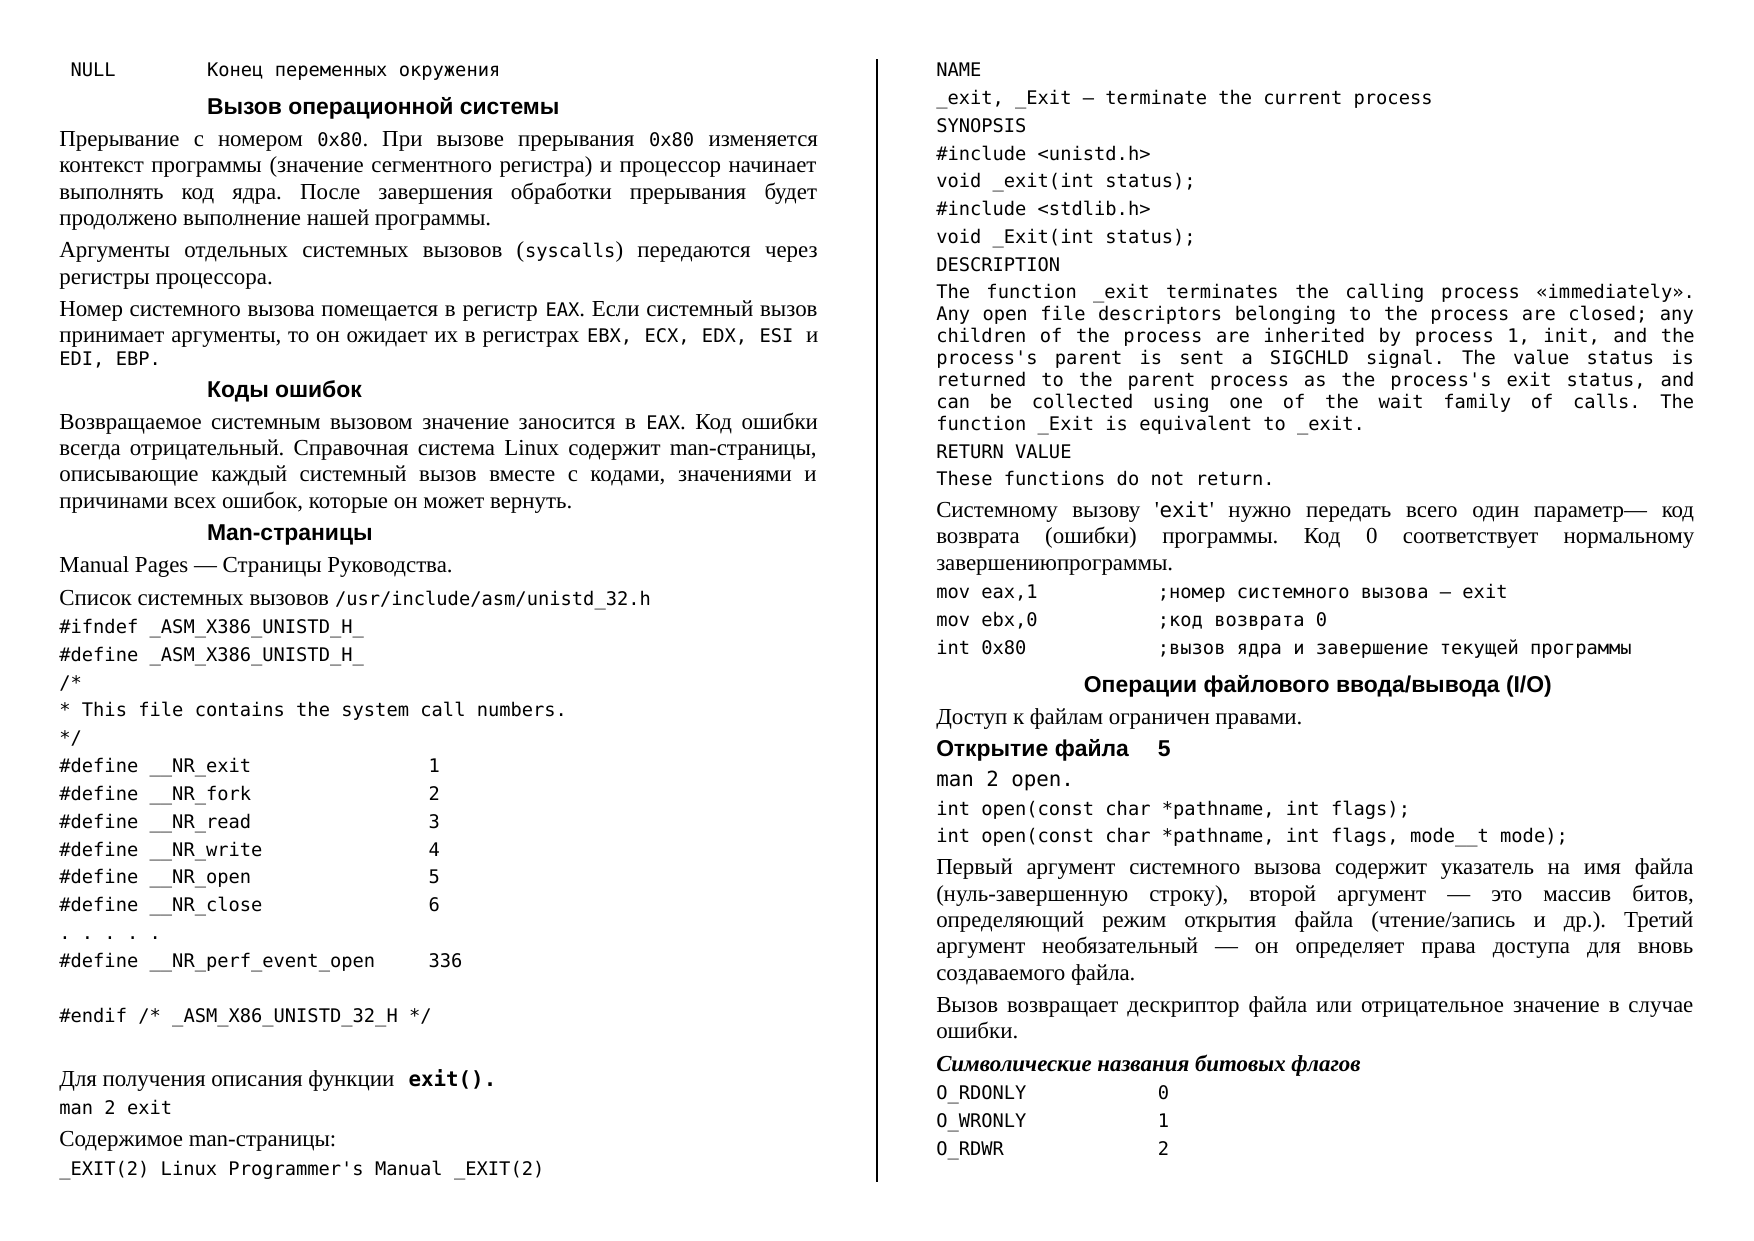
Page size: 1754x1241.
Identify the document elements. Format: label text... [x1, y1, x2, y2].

text man 2 exit [59, 1097, 818, 1119]
text Операции файлового ввода/вывода (I/O) [1010, 671, 1695, 697]
text The function _exit terminates the calling process «im­mediately». Any open file descriptors belonging to the process are closed; any children of the process are in­herited by process 1, init, and the process's parent is sent a SIGCHLD signal. The value status is returned to the parent process as the process's exit status, and can be collected using one of the wait family of calls. The function _Exit is equivalent to _exit. [936, 282, 1695, 435]
text int open(const char *pathname, int flags, mode__t mode); [936, 825, 1695, 847]
text Прерывание с номером 0x80. При вызове прерывания 0x80 изменяется контекст программы (значение сегментного регистра) и процессор начинает выполнять код ядра. После завершения обработки прерывания будет продолжено выполнение нашей программы. [59, 125, 818, 230]
text #include <stdlib.h> [936, 198, 1695, 220]
text O_RDONLY 0 [936, 1082, 1695, 1104]
text O_WRONLY 1 [936, 1110, 1695, 1132]
text Содержимое man-страницы: [59, 1125, 818, 1152]
text Системному вызову 'exit' нужно передать всего один параметр— код возврата (ошибки) программы. Код 0 соответствует нормальному завершениюпрограммы. [936, 496, 1695, 575]
text Возвращаемое системным вызовом значение заносится в ЕАХ. Код ошибки всегда отрицательный. Справочная система Linux содержит man-страницы, описывающие каждый системный вызов вместе с кодами, значениями и причинами всех ошибок, которые он может вернуть. [59, 408, 818, 513]
text RETURN VALUE [936, 441, 1695, 462]
text Список системных вызовов /usr/include/asm/unistd_32.h [59, 584, 818, 610]
text These functions do not return. [936, 468, 1695, 490]
text Аргументы отдельных системных вызовов (syscalls) передаются через регистры процессора. [59, 236, 818, 289]
text NULL Конец переменных окружения [59, 59, 818, 81]
text . . . . . [59, 922, 818, 944]
text #define __NR_open 5 [59, 866, 818, 888]
text #define __NR_close 6 [59, 894, 818, 916]
text void _exit(int status); [936, 170, 1695, 192]
text #define __NR_exit 1 [59, 755, 818, 777]
text Вызов возвращает дескриптор файла или отрицательное значение в случае ошибки. [936, 991, 1695, 1044]
text #define _ASM_X386_UNISTD_H_ [59, 644, 818, 666]
text Man-страницы [133, 519, 818, 546]
text /* [59, 672, 818, 693]
text #endif /* _ASM_X86_UNISTD_32_H */ [59, 1005, 818, 1027]
text mov ebx,0 ;код возврата 0 [936, 609, 1695, 631]
text _ЕХIТ(2) Linux Programmer's Manual _EXIT(2) [59, 1157, 818, 1179]
text Первый аргумент системного вызова содержит указатель на имя файла (нуль-завершенную строку), второй аргумент — это массив битов, определяющий режим открытия файла (чтение/запись и др.). Третий аргумент необязательный — он определяет права доступа для вновь создаваемого файла. [936, 853, 1695, 985]
text Вызов операционной системы [133, 93, 818, 119]
text DESCRIPTION [936, 254, 1695, 276]
text #define __NR_read 3 [59, 811, 818, 833]
text Manual Pages — Страницы Руководства. [59, 551, 818, 578]
text #define __NR_fork 2 [59, 783, 818, 805]
text SYNOPSIS [936, 115, 1695, 137]
text mov еах,1 ;номер системного вызова — exit [936, 581, 1695, 603]
text */ [59, 727, 818, 749]
text O_RDWR 2 [936, 1137, 1695, 1159]
text int open(const char *pathname, int flags); [936, 798, 1695, 819]
text * This file contains the system call numbers. [59, 699, 818, 721]
text Символические названия битовых флагов [936, 1049, 1695, 1076]
text Коды ошибок [133, 376, 818, 402]
text man 2 open. [936, 767, 1695, 792]
text void _Exit(int status); [936, 226, 1695, 248]
text #ifndef _ASM_X386_UNISTD_H_ [59, 616, 818, 638]
text _exit, _Exit — terminate the current process [936, 87, 1695, 109]
text int 0x80 ;вызов ядра и завершение текущей программы [936, 637, 1695, 659]
text Номер системного вызова помещается в регистр ЕАХ. Если системный вызов принимает аргументы, то он ожидает их в регистрах ЕВХ, ЕСХ, EDX, ESI и EDI, ЕВР. [59, 295, 818, 369]
text Открытие файла 5 [936, 735, 1695, 761]
text #define __NR_write 4 [59, 838, 818, 860]
text NAME [936, 59, 1695, 81]
text Доступ к файлам ограничен правами. [936, 703, 1695, 729]
text #include <unistd.h> [936, 142, 1695, 164]
text Для получения описания функции exit(). [59, 1065, 818, 1091]
text #define __NR_perf_event_open 336 [59, 950, 818, 972]
